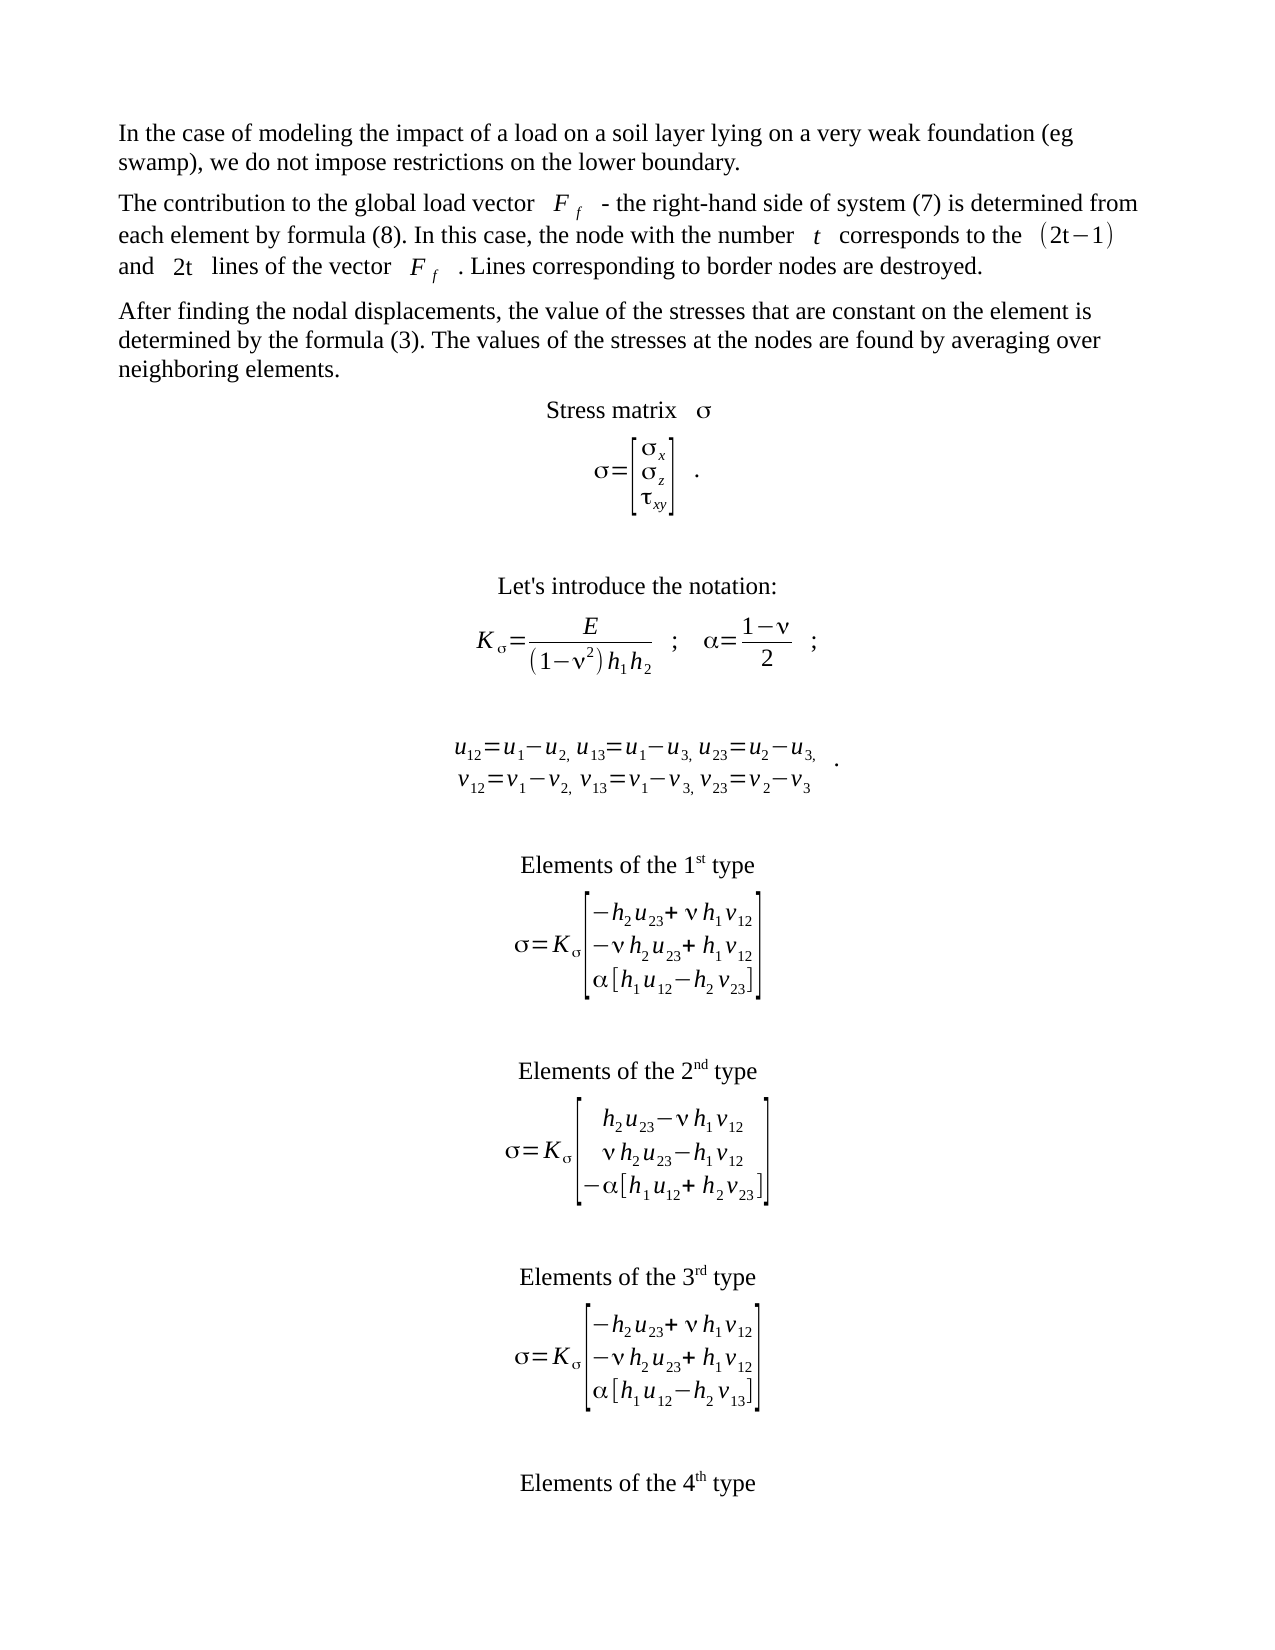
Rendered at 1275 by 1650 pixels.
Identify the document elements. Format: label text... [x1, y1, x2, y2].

text Elements of the 3rd type [118, 1262, 1157, 1291]
text Elements of the 4th type [118, 1468, 1157, 1496]
text Elements of the 1st type [118, 850, 1157, 879]
text ; ; [118, 612, 1157, 678]
text The contribution to the global load vector- the right-hand side of system (7) is determined from each element by formula (8). In this case, the node with the numbercorresponds to theandlines of the vector. Lines corresponding to border nodes are destroyed. [118, 188, 1157, 284]
text After finding the nodal displacements, the value of the stresses that are constant on the element is determined by the formula (3). The values ​​of the stresses at the nodes are found by averaging over neighboring elements. [118, 296, 1157, 382]
text . [118, 436, 1157, 517]
text In the case of modeling the impact of a load on a soil layer lying on a very weak foundation (eg swamp), we do not impose restrictions on the lower boundary. [118, 118, 1157, 176]
text Elements of the 2nd type [118, 1056, 1157, 1084]
text Let's introduce the notation: [118, 571, 1157, 599]
text . [118, 732, 1157, 796]
text Stress matrix [118, 395, 1157, 424]
